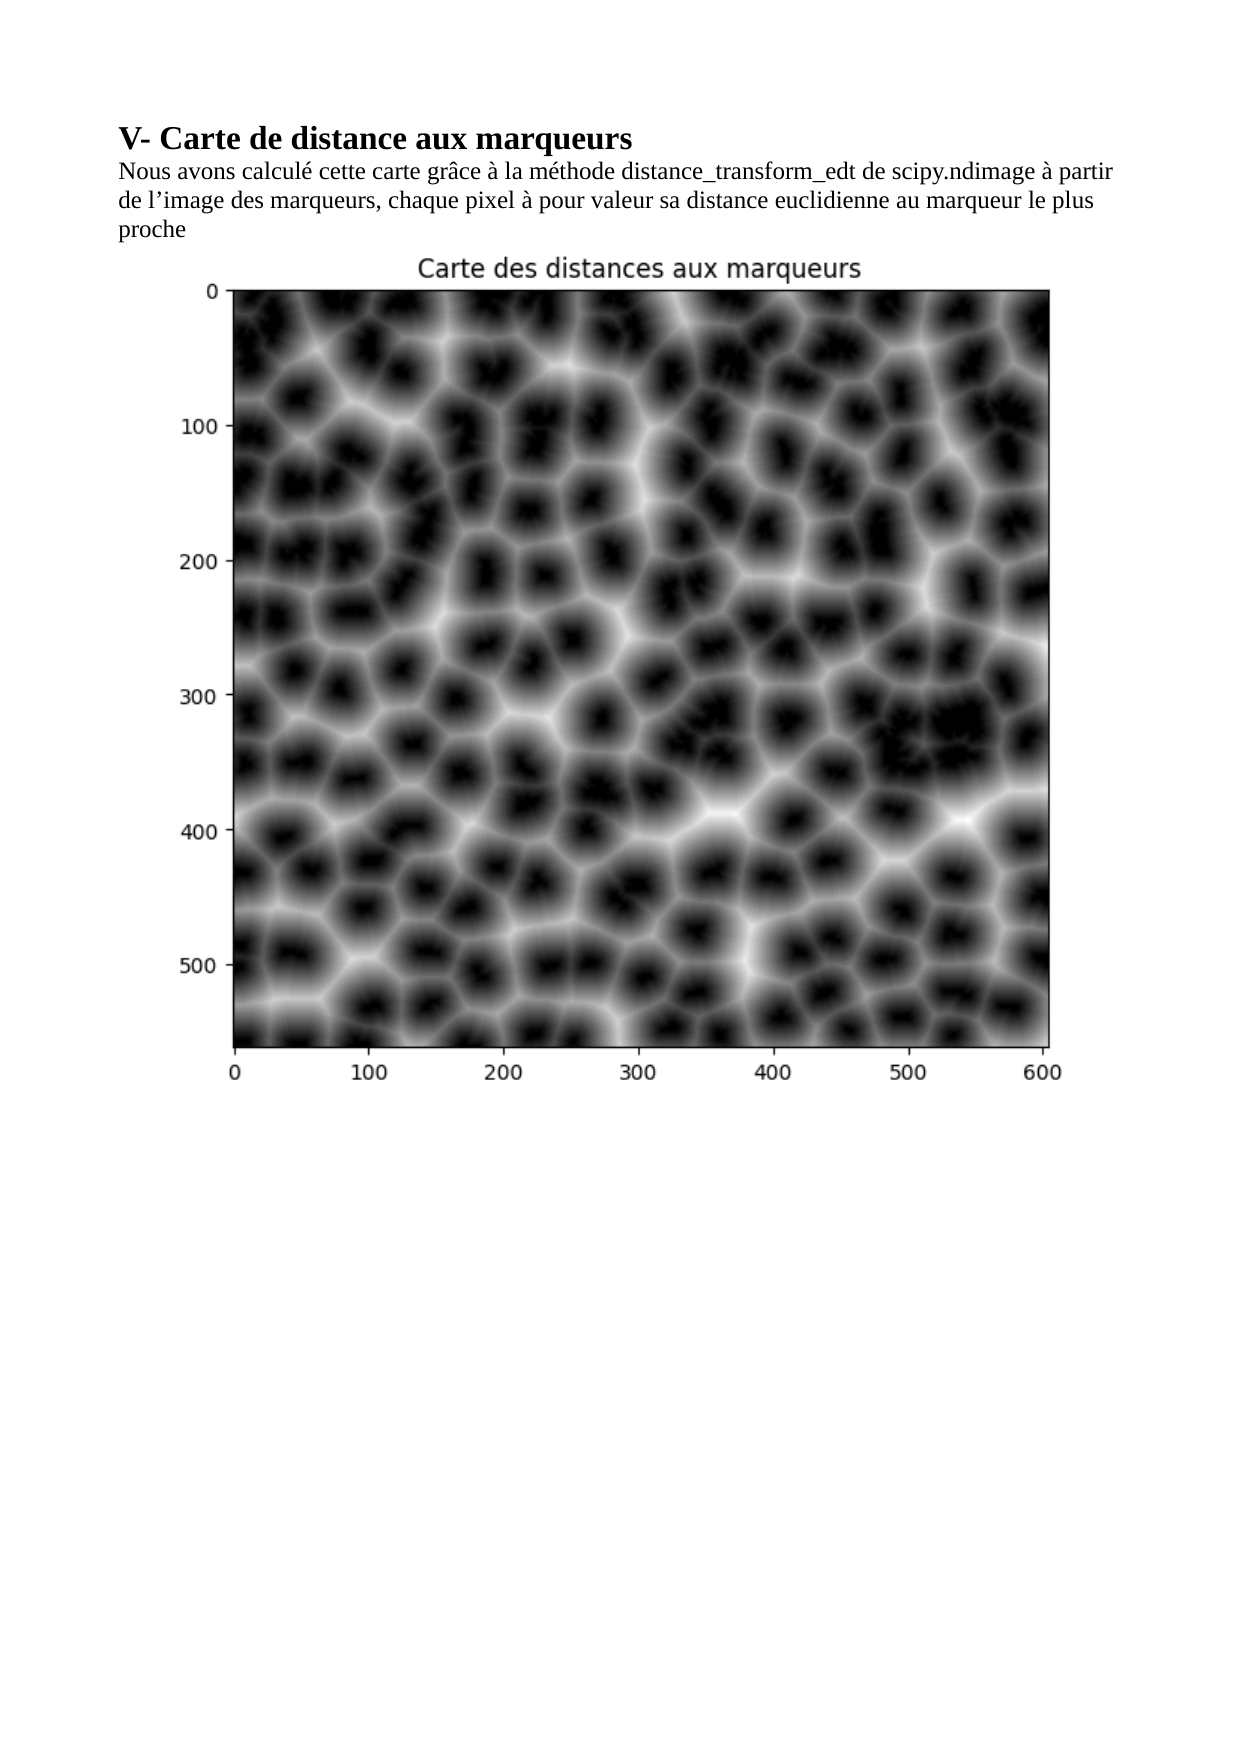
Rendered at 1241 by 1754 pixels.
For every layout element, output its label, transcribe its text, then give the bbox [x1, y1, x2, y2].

picture [164, 242, 1077, 1098]
text V- Carte de distance aux marqueurs [118, 118, 1122, 156]
text Nous avons calculé cette carte grâce à la méthode distance_transform_edt de scipy.ndimage à partir de l’image des marqueurs, chaque pixel à pour valeur sa distance euclidienne au marqueur le plus proche [118, 156, 1122, 243]
